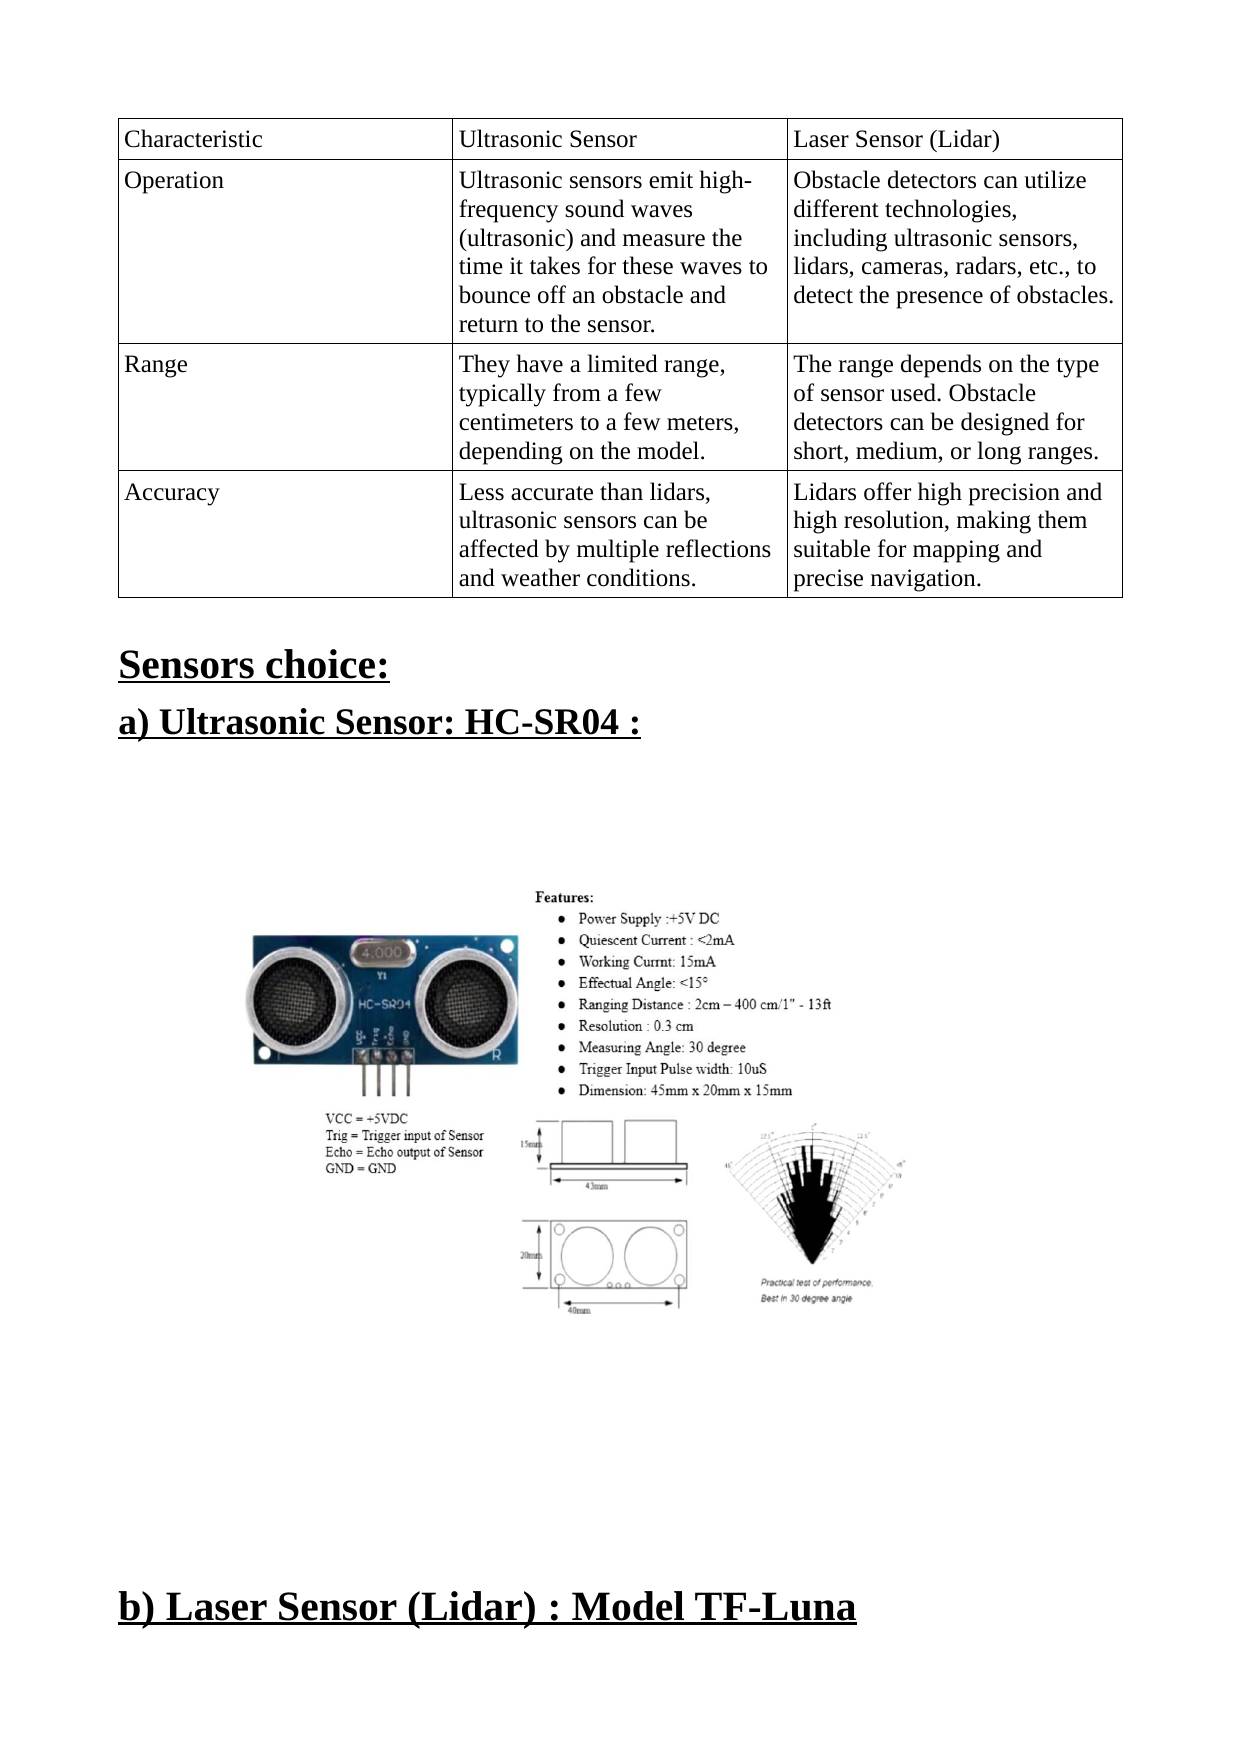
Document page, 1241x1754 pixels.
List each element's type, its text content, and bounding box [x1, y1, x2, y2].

table_cell They have a limited range, typically from a few centimeters to a few meters, depending on the model. [453, 344, 787, 470]
table_cell Ultrasonic sensors emit high-frequency sound waves (ultrasonic) and measure the time it takes for these waves to bounce off an obstacle and return to the sensor. [453, 160, 787, 343]
table_cell Less accurate than lidars, ultrasonic sensors can be affected by multiple reflections and weather conditions. [453, 471, 787, 597]
table_header Laser Sensor (Lidar) [788, 119, 1122, 159]
text Sensors choice: [118, 639, 1122, 687]
text b) Laser Sensor (Lidar) : Model TF-Luna [118, 1581, 1122, 1629]
table_cell Obstacle detectors can utilize different technologies, including ultrasonic sensors, lidars, cameras, radars, etc., to detect the presence of obstacles. [788, 160, 1122, 343]
table_cell Lidars offer high precision and high resolution, making them suitable for mapping and precise navigation. [788, 471, 1122, 597]
table_cell Operation [119, 160, 452, 343]
table_cell Range [119, 344, 452, 470]
text a) Ultrasonic Sensor: HC-SR04 : [118, 699, 1122, 743]
table_header Ultrasonic Sensor [453, 119, 787, 159]
table_cell The range depends on the type of sensor used. Obstacle detectors can be designed for short, medium, or long ranges. [788, 344, 1122, 470]
table_cell Accuracy [119, 471, 452, 597]
table_header Characteristic [119, 119, 452, 159]
